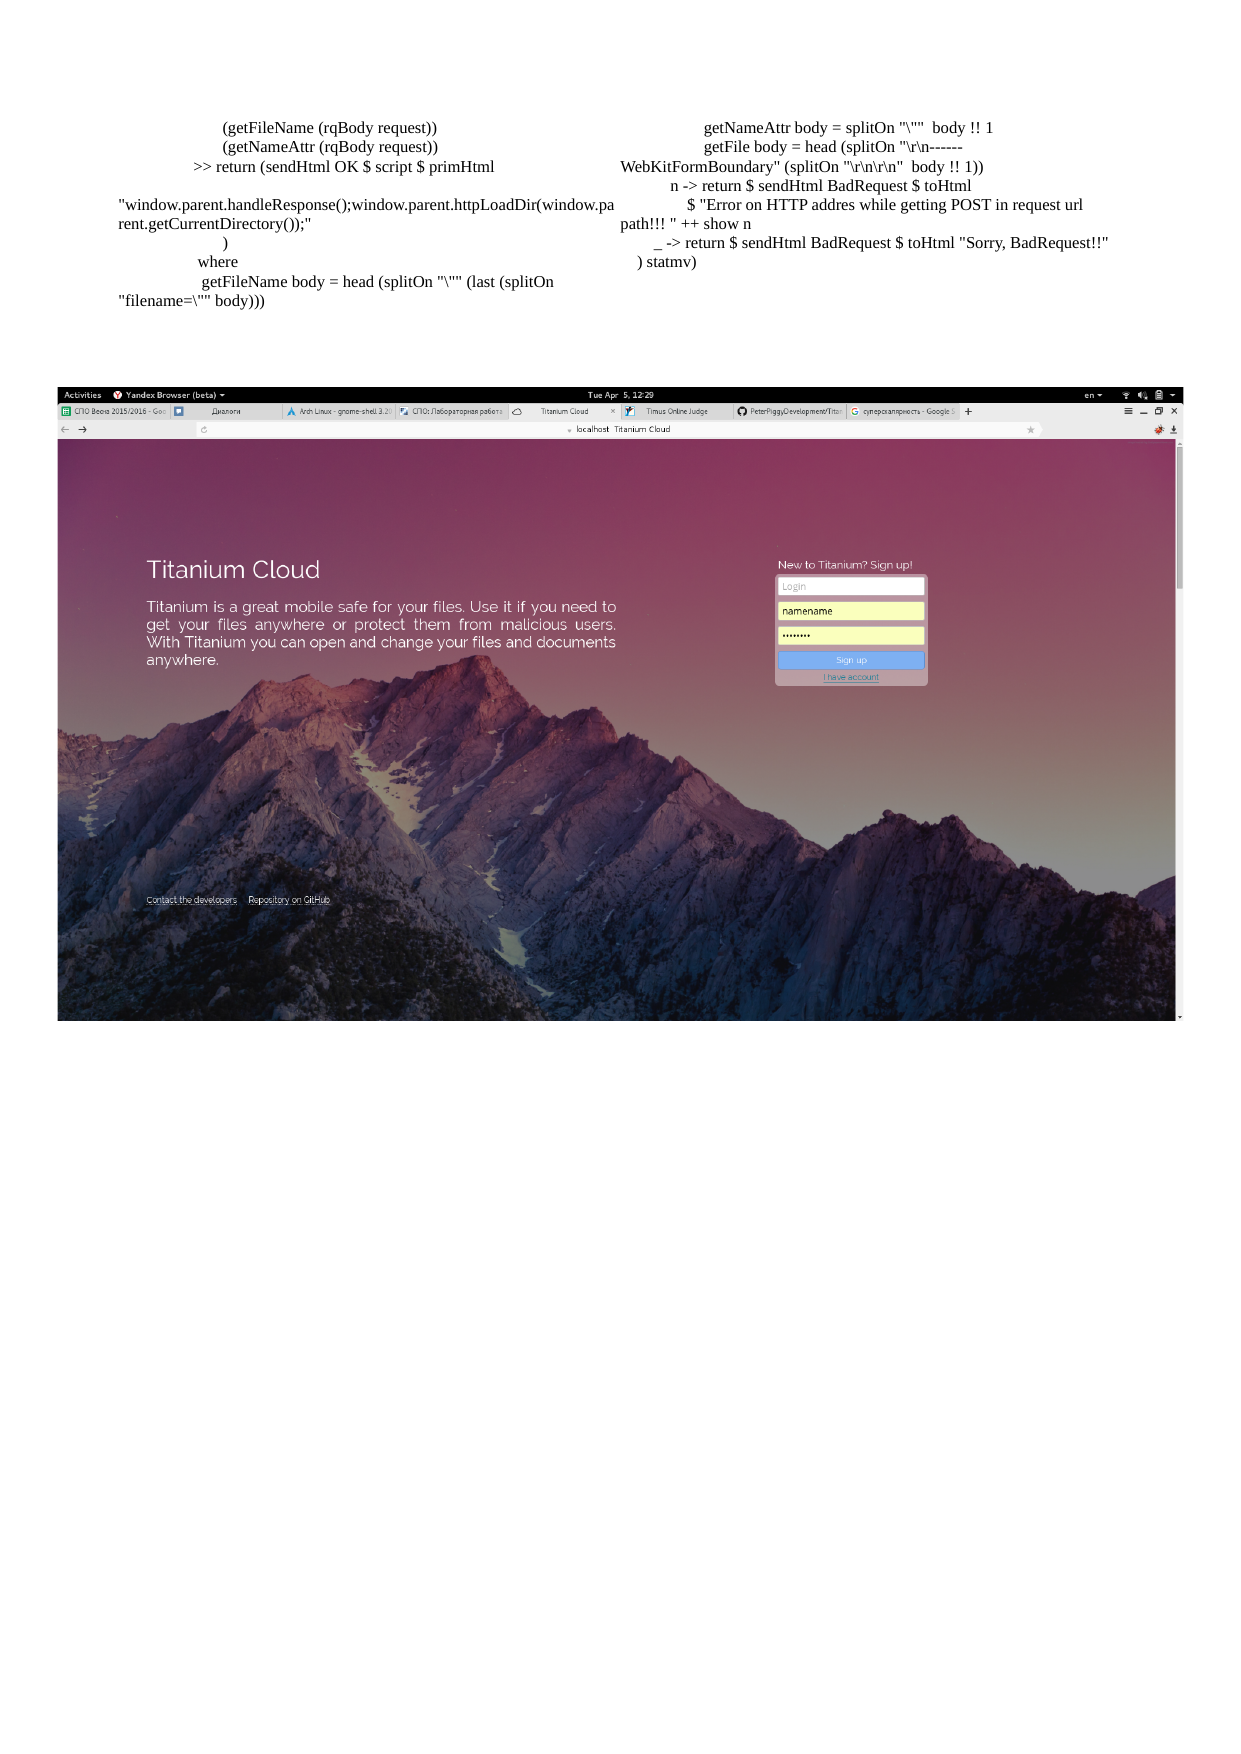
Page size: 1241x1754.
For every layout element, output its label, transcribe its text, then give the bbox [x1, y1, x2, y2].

text getNameAttr body = splitOn "\"" body !! 1 [620, 118, 1122, 137]
text "window.parent.handleResponse();window.parent.httpLoadDir(window.parent.getCurrentDirectory());" [118, 176, 620, 233]
text ) [118, 233, 620, 252]
text n -> return $ sendHtml BadRequest $ toHtml [620, 176, 1122, 195]
text $ "Error on HTTP addres while getting POST in request url path!!! " ++ show n [620, 195, 1122, 233]
text getFileName body = head (splitOn "\"" (last (splitOn "filename=\"" body))) [118, 271, 620, 310]
picture [57, 387, 1184, 1021]
text _ -> return $ sendHtml BadRequest $ toHtml "Sorry, BadRequest!!" [620, 233, 1122, 252]
text (getNameAttr (rqBody request)) [118, 137, 620, 156]
text >> return (sendHtml OK $ script $ primHtml [118, 156, 620, 176]
text getFile body = head (splitOn "\r\n------WebKitFormBoundary" (splitOn "\r\n\r\n" body !! 1)) [620, 137, 1122, 176]
text where [118, 252, 620, 271]
text ) statmv) [620, 252, 1122, 271]
text (getFileName (rqBody request)) [118, 118, 620, 137]
